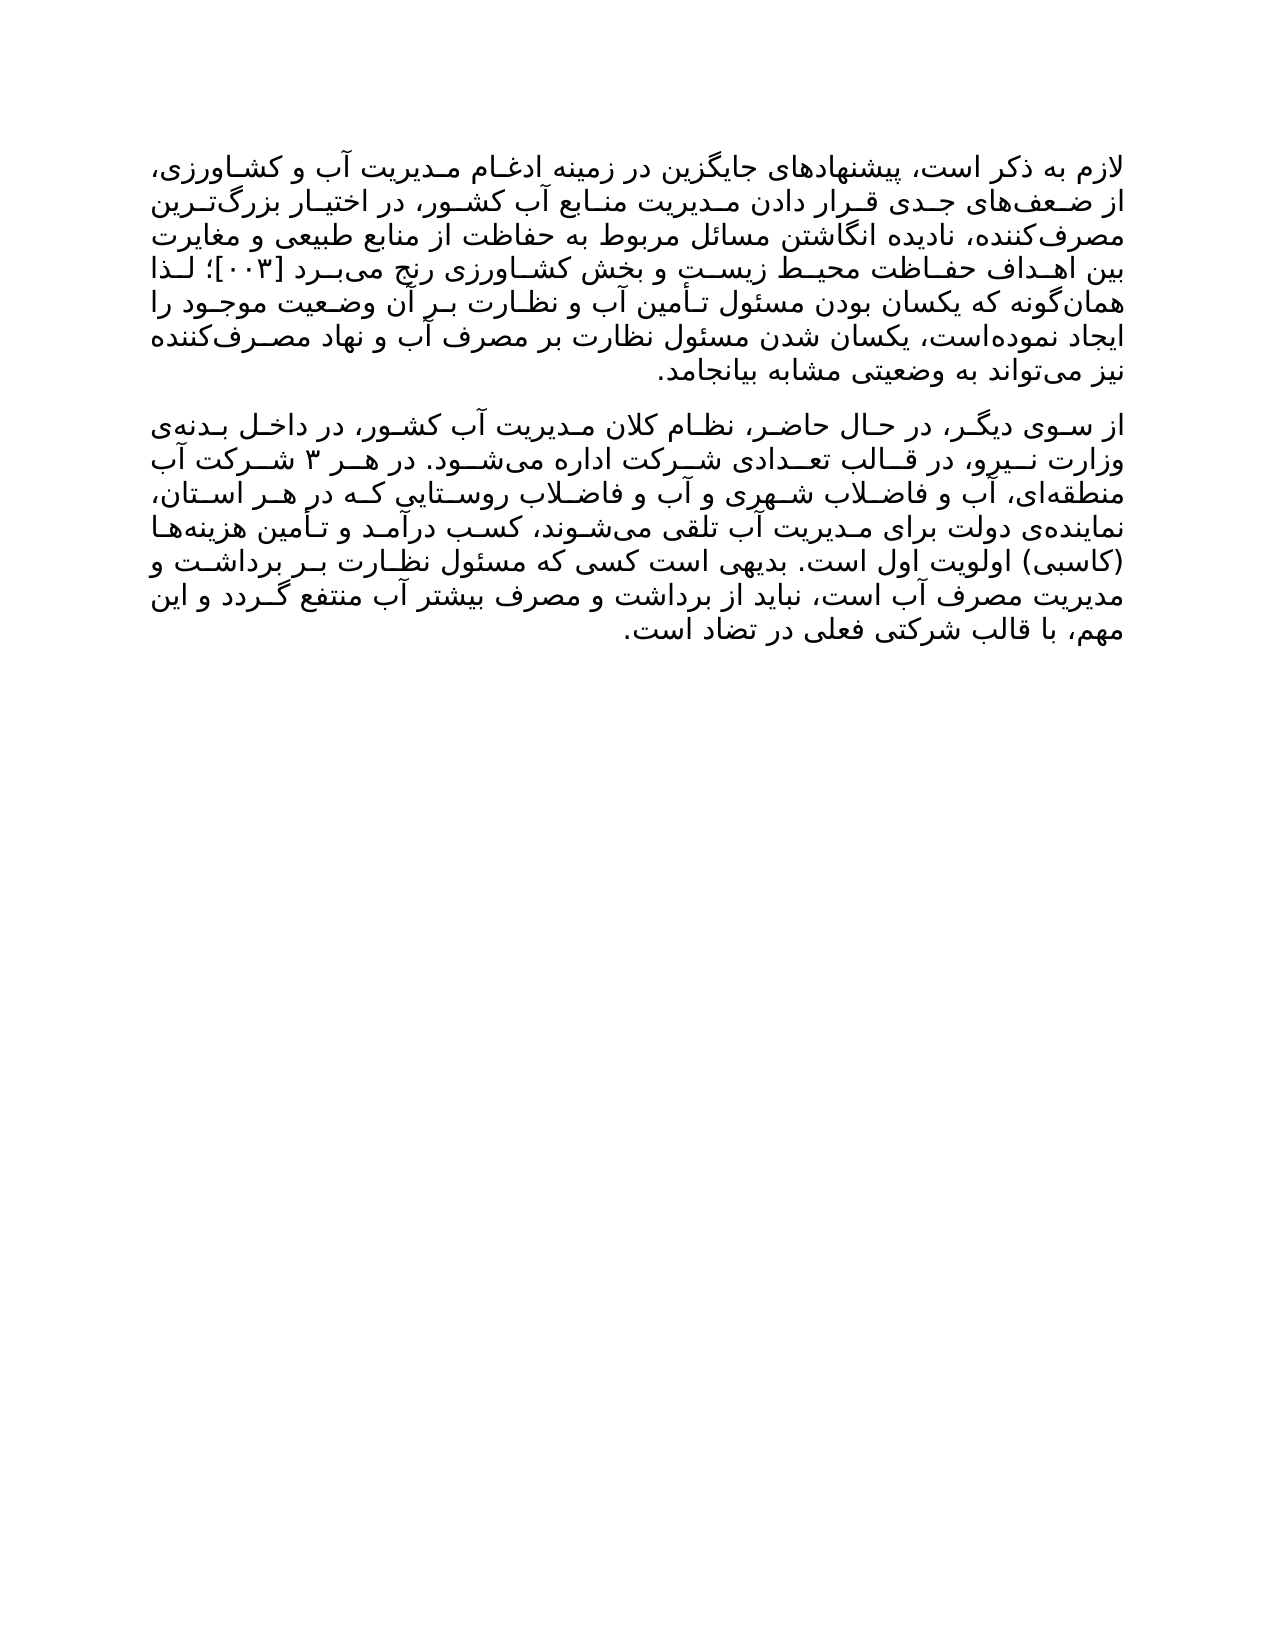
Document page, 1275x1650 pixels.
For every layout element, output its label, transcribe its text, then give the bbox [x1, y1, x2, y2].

text از سوی دیگر، در حال حاضر، نظام کلان مدیریت آب کشور، در داخل بدنه‌ی وزارت نیرو، در قالب تعدادی شرکت اداره می‌شود. در هر ۳ شرکت آب منطقه‌ای، آب و فاضلاب شهری و آب و فاضلاب روستایی که در هر استان، نماینده‌ی دولت برای مدیریت آب تلقی می‌شوند، کسب درآمد و تأمین هزینه‌ها (کاسبی) اولویت اول است. بدیهی است کسی که مسئول نظارت بر برداشت و مدیریت مصرف آب است، نباید از برداشت و مصرف بیشتر آب منتفع گردد و این مهم، با قالب شرکتی فعلی در تضاد است. [150, 408, 1125, 646]
text لازم به ذکر است، پیشنهادهای جایگزین در زمینه ادغام مدیریت آب و کشاورزی، از ضعف‌های جدی قرار دادن مدیریت منابع آب كشور، در اختیار بزرگ‌ترین مصرف‌كننده، نادیده انگاشتن مسائل مربوط به حفاظت از منابع طبیعی و مغایرت بین اهداف حفاظت محیط زیست و بخش كشاورزی رنج می‌برد [۰۰۳]؛ لذا همان‌گونه که یکسان بودن مسئول تأمین آب و نظارت بر آن وضعیت موجود را ایجاد نموده‌است، یکسان شدن مسئول نظارت بر مصرف آب و نهاد مصرف‌کننده نیز می‌تواند به وضعیتی مشابه بیانجامد. [150, 150, 1125, 388]
